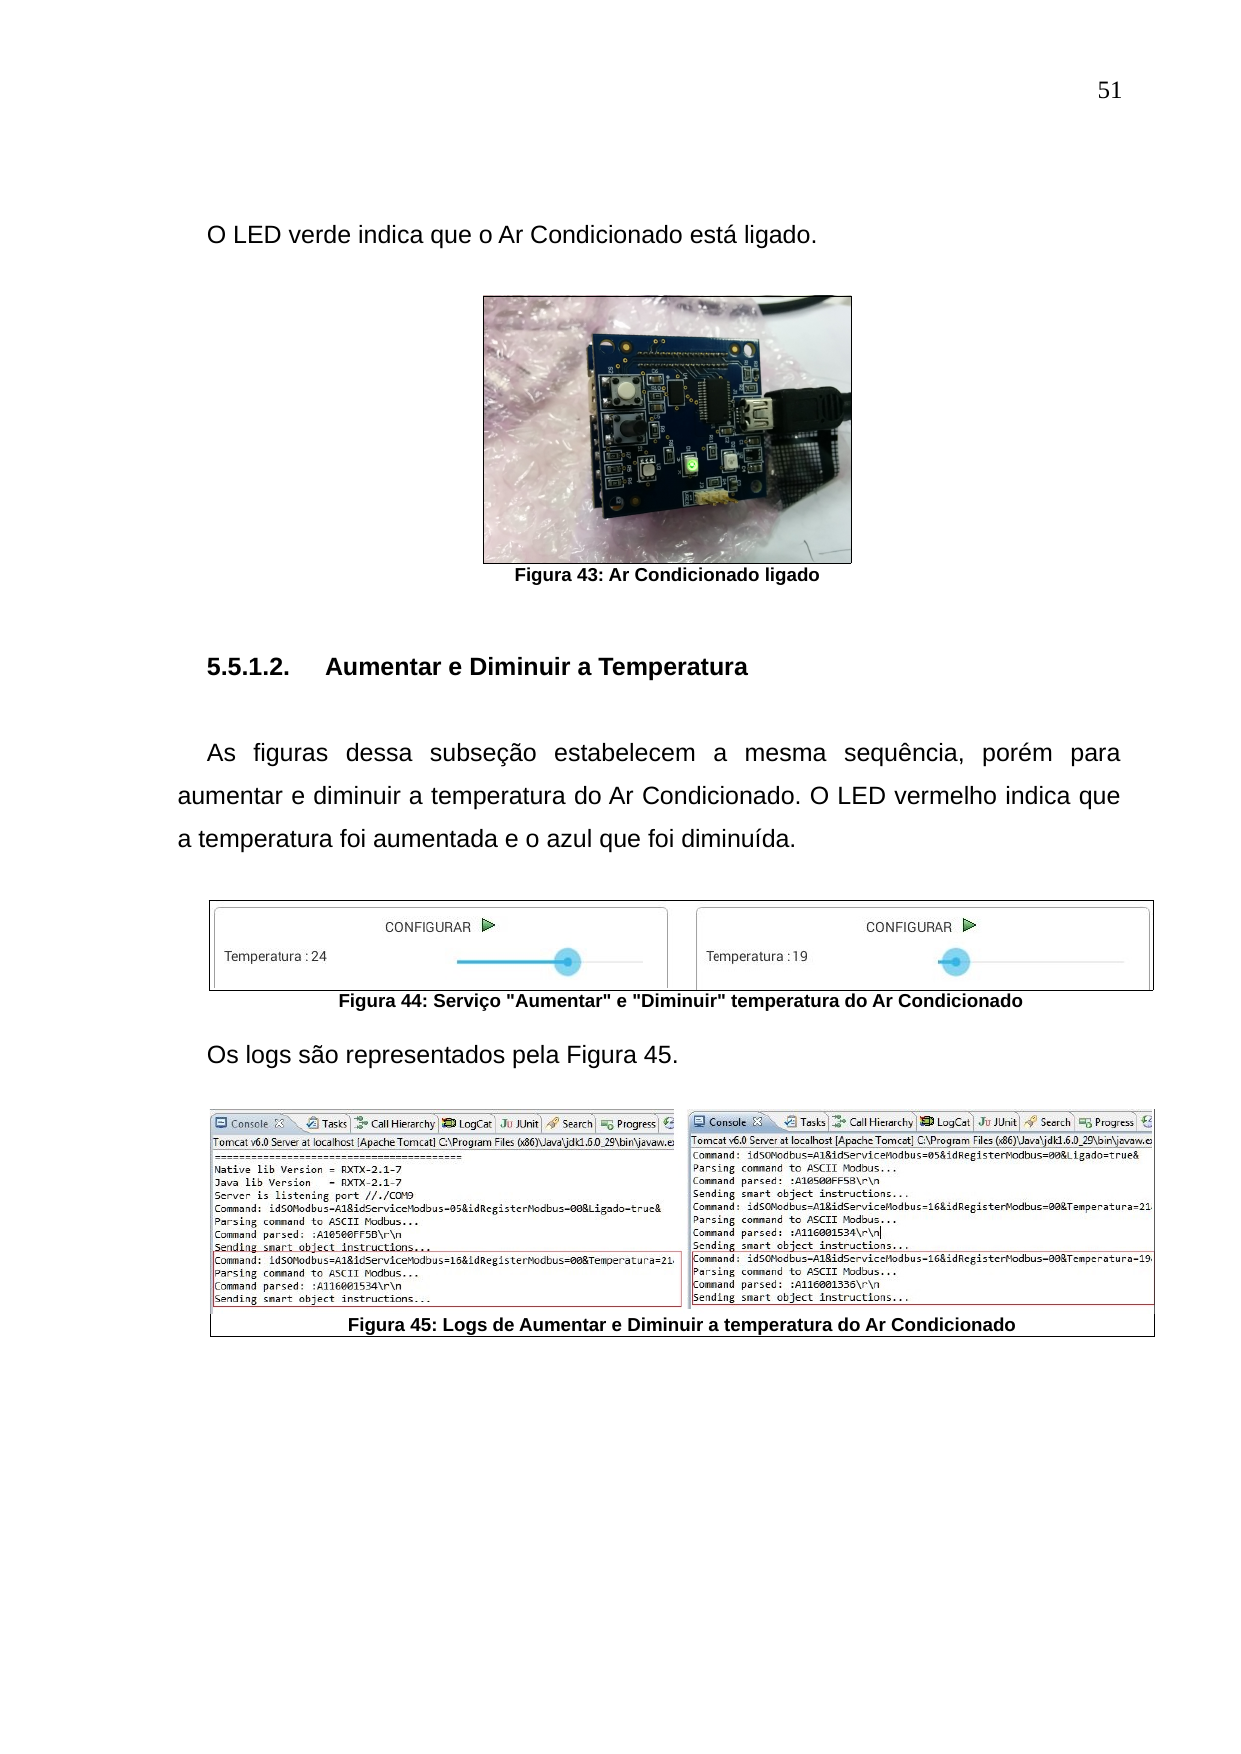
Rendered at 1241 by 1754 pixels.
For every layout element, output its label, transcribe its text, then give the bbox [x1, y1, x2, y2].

text Figura 45: Logs de Aumentar e Diminuir a temperatura do Ar Condicionado [211, 1314, 1154, 1336]
picture [210, 901, 1153, 990]
picture [484, 297, 851, 563]
text Os logs são representados pela Figura 45. [177, 1040, 1122, 1068]
list Aumentar e Diminuir a Temperatura [177, 652, 1122, 680]
text O LED verde indica que o Ar Condicionado está ligado. [177, 220, 1122, 249]
text Figura 43: Ar Condicionado ligado [483, 564, 851, 585]
text As figuras dessa subseção estabelecem a mesma sequência, porém para aumentar e diminuir a temperatura do Ar Condicionado. O LED vermelho indica que a temperatura foi aumentada e o azul que foi diminuída. [177, 738, 1122, 853]
picture [209, 1109, 1155, 1314]
text Figura 44: Serviço "Aumentar" e "Diminuir" temperatura do Ar Condicionado [208, 990, 1153, 1012]
